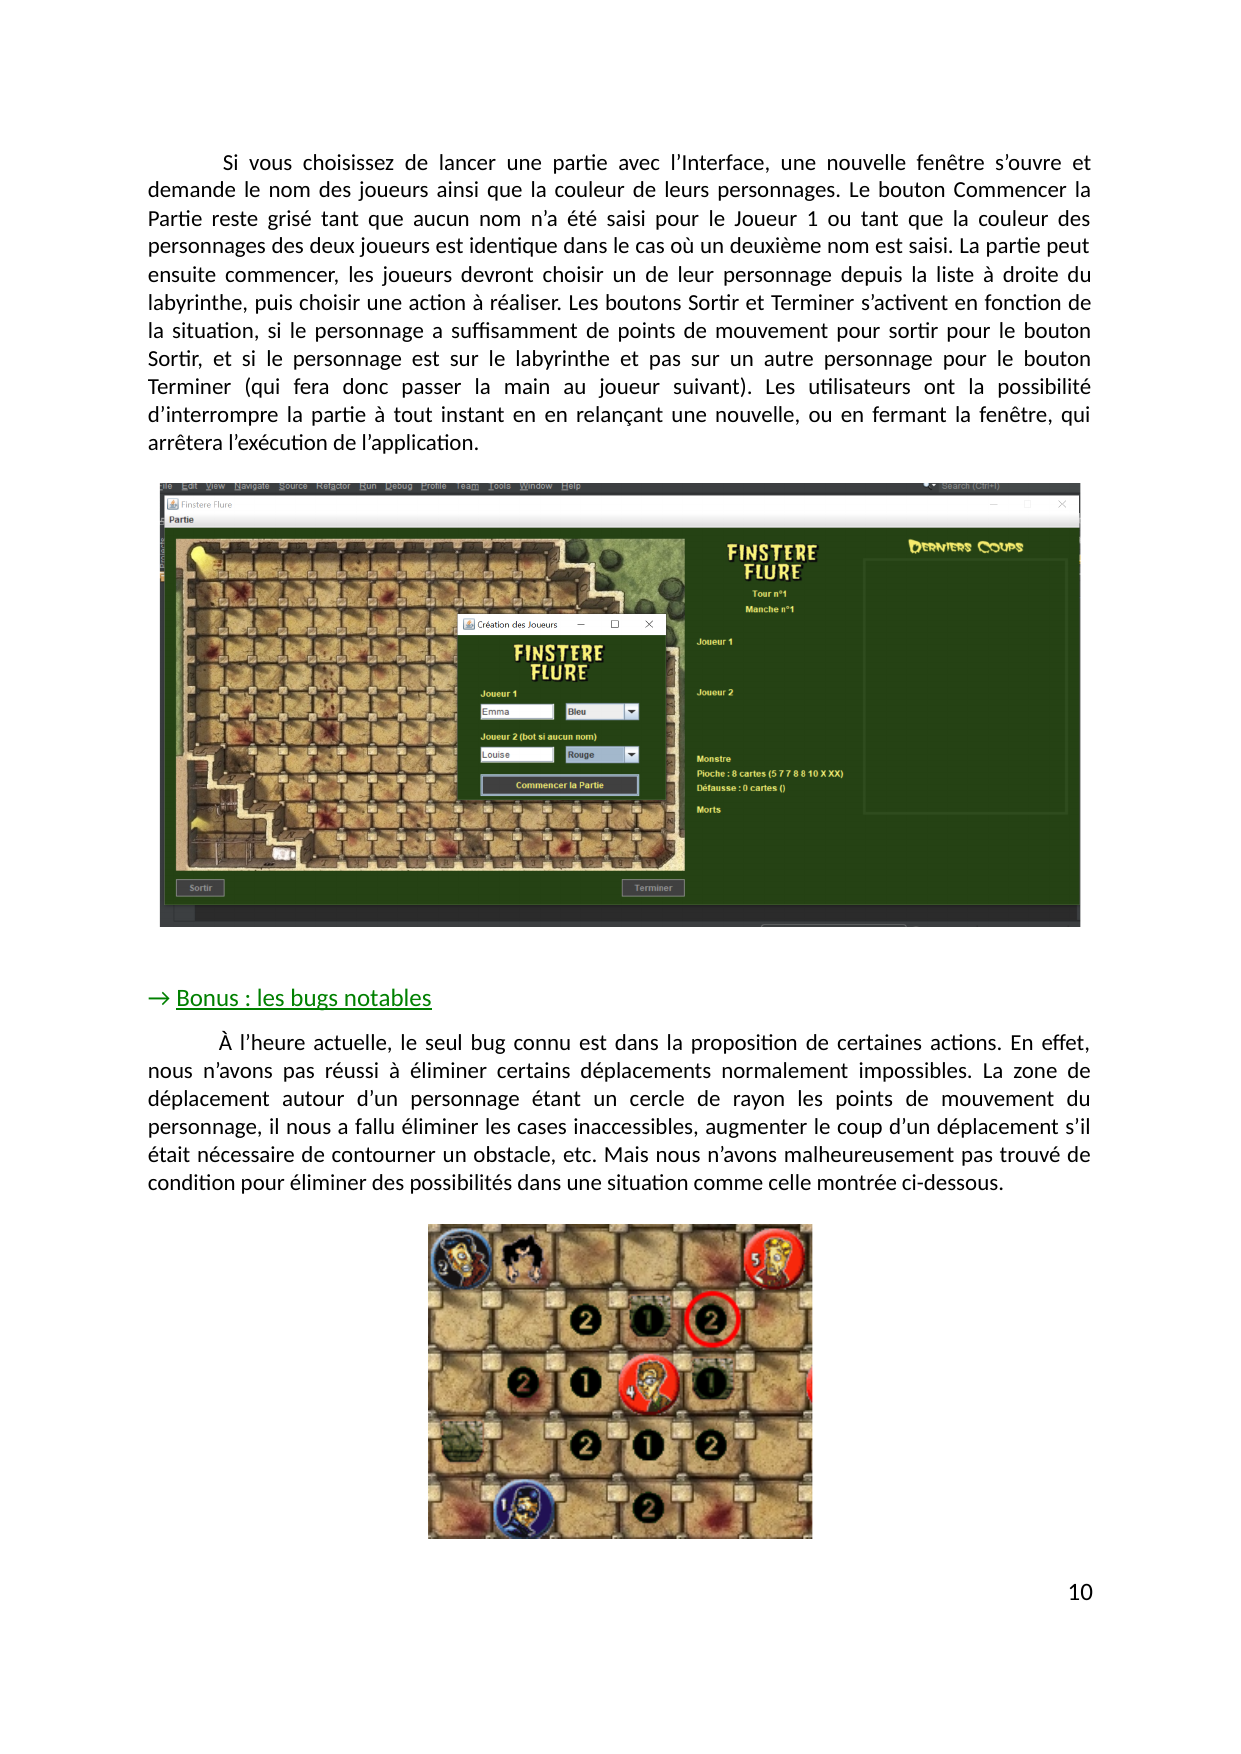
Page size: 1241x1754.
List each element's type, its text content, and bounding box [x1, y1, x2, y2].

text → Bonus : les bugs notables [148, 982, 1093, 1013]
picture [159, 483, 1081, 927]
text À l’heure actuelle, le seul bug connu est dans la proposition de certaines actions. En effet, nous n’avons pas réussi à éliminer certains déplacements normalement impossibles. La zone de déplacement autour d’un personnage étant un cercle de rayon les points de mouvement du personnage, il nous a fallu éliminer les cases inaccessibles, augmenter le coup d’un déplacement s’il était nécessaire de contourner un obstacle, etc. Mais nous n’avons malheureusement pas trouvé de condition pour éliminer des possibilités dans une situation comme celle montrée ci-dessous. [148, 1028, 1093, 1196]
text Si vous choisissez de lancer une partie avec l’Interface, une nouvelle fenêtre s’ouvre et demande le nom des joueurs ainsi que la couleur de leurs personnages. Le bouton Commencer la Partie reste grisé tant que aucun nom n’a été saisi pour le Joueur 1 ou tant que la couleur des personnages des deux joueurs est identique dans le cas où un deuxième nom est saisi. La partie peut ensuite commencer, les joueurs devront choisir un de leur personnage depuis la liste à droite du labyrinthe, puis choisir une action à réaliser. Les boutons Sortir et Terminer s’activent en fonction de la situation, si le personnage a suffisamment de points de mouvement pour sortir pour le bouton Sortir, et si le personnage est sur le labyrinthe et pas sur un autre personnage pour le bouton Terminer (qui fera donc passer la main au joueur suivant). Les utilisateurs ont la possibilité d’interrompre la partie à tout instant en en relançant une nouvelle, ou en fermant la fenêtre, qui arrêtera l’exécution de l’application. [148, 148, 1093, 456]
picture [428, 1224, 813, 1539]
